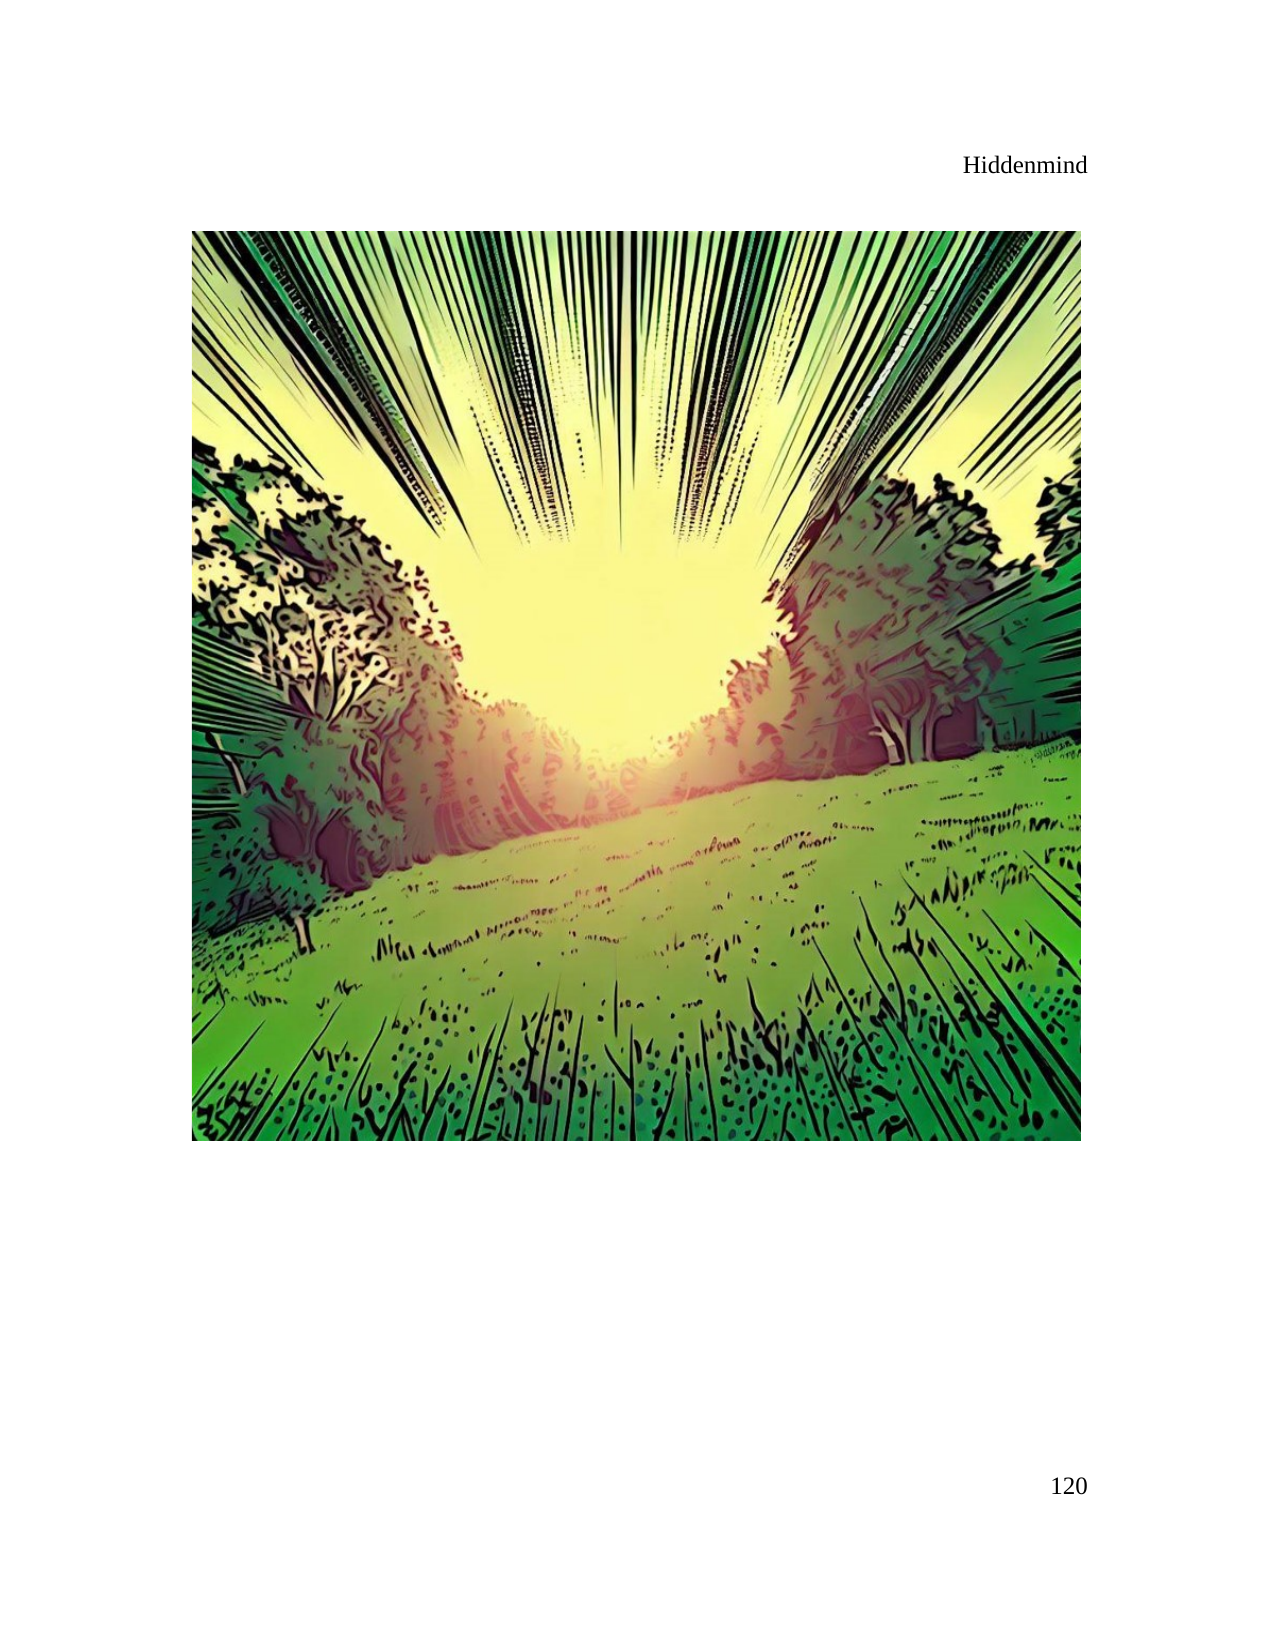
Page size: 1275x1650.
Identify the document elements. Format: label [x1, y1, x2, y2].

picture [191, 231, 1081, 1141]
